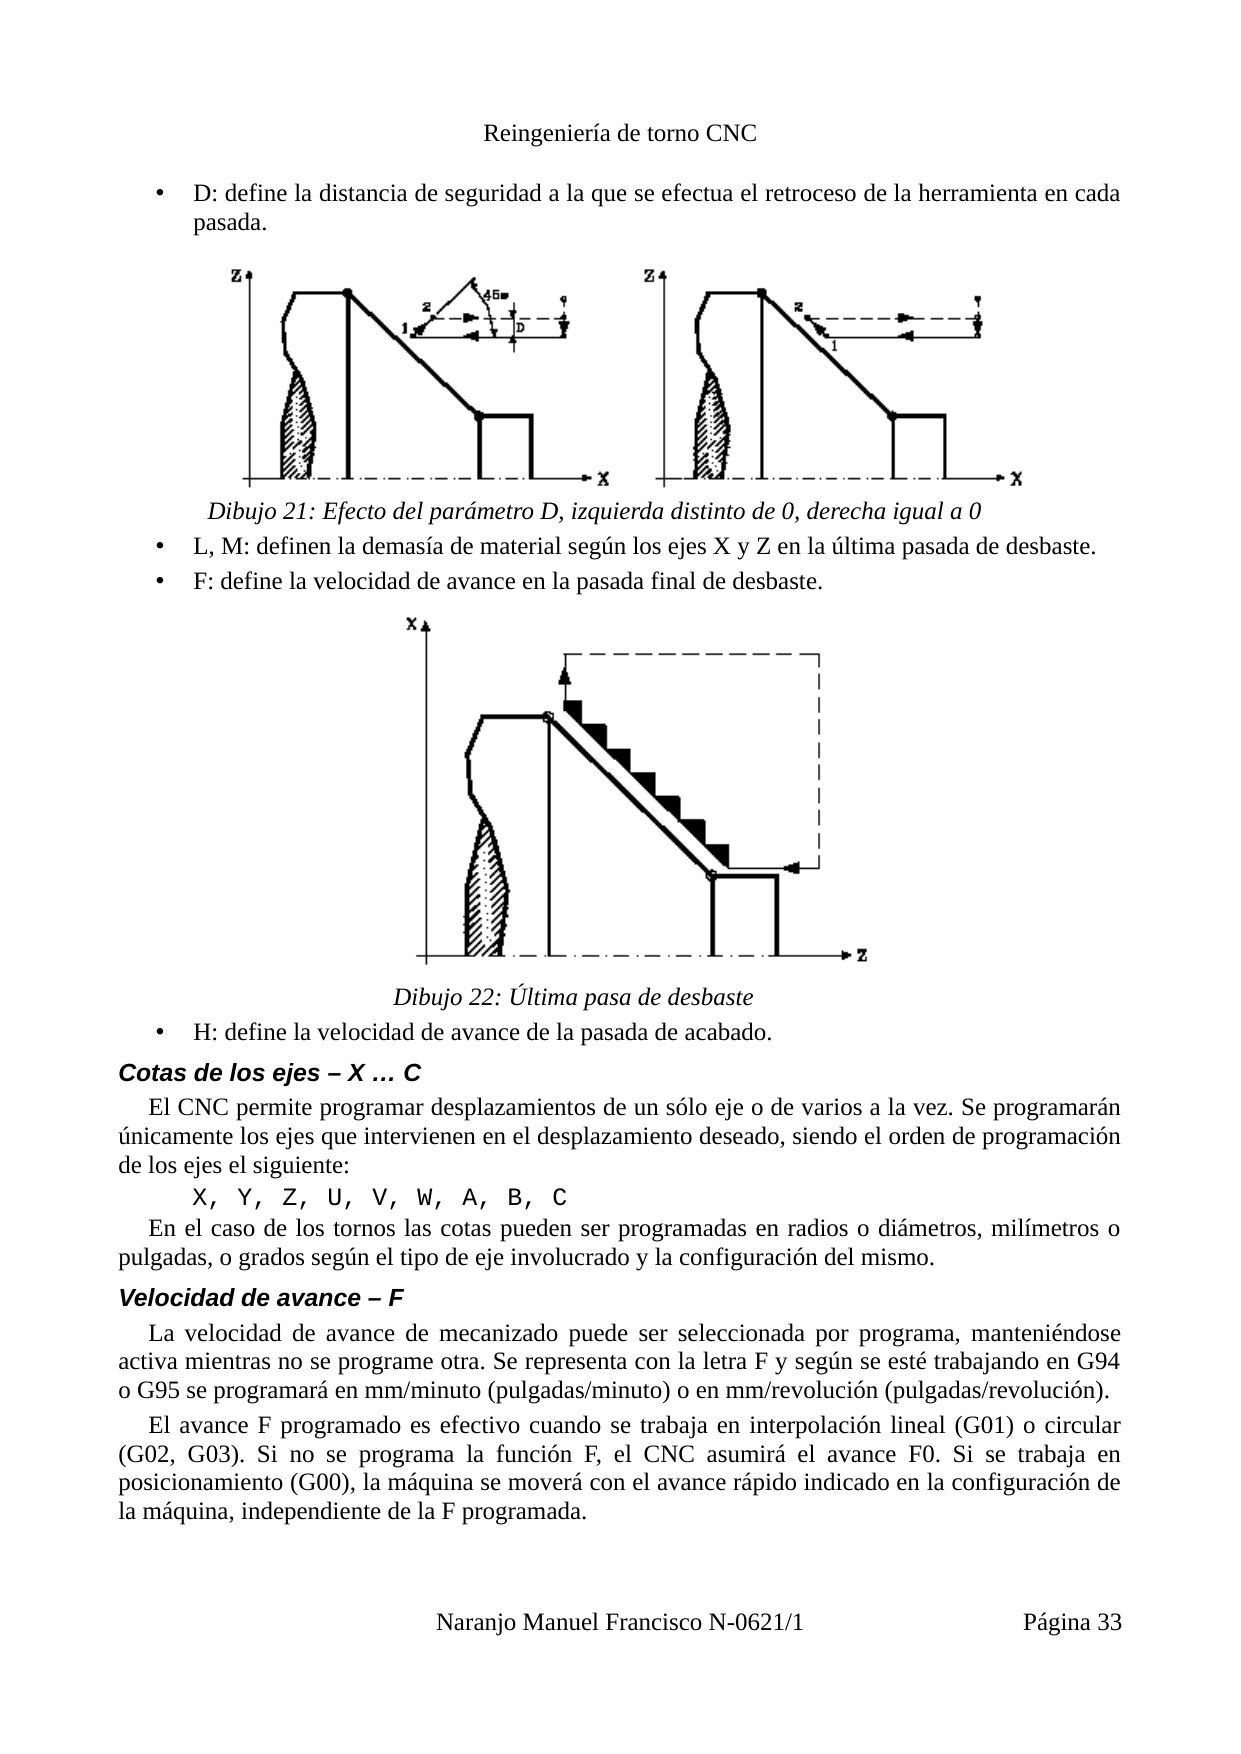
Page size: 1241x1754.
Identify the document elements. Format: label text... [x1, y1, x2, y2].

text El avance F programado es efectivo cuando se trabaja en interpolación lineal (G01) o circular (G02, G03). Si no se programa la función F, el CNC asumirá el avance F0. Si se trabaja en posicionamiento (G00), la máquina se moverá con el avance rápido indicado en la configuración de la máquina, independiente de la F programada. [118, 1410, 1122, 1525]
text En el caso de los tornos las cotas pueden ser programadas en radios o diámetros, milímetros o pulgadas, o grados según el tipo de eje involucrado y la configuración del mismo. [118, 1213, 1122, 1271]
subtitle Cotas de los ejes – X … C [118, 1058, 1122, 1086]
text El CNC permite programar desplazamientos de un sólo eje o de varios a la vez. Se programarán únicamente los ejes que intervienen en el desplazamiento deseado, siendo el orden de programación de los ejes el siguiente: [118, 1092, 1122, 1179]
list D: define la distancia de seguridad a la que se efectua el retroceso de la herramienta en cada pasada. [156, 178, 1122, 236]
text X, Y, Z, U, V, W, A, B, C [192, 1185, 1122, 1213]
list H: define la velocidad de avance de la pasada de acabado. [156, 1017, 1122, 1045]
text Dibujo 21: Efecto del parámetro D, izquierda distinto de 0, derecha igual a 0 [207, 497, 1063, 525]
subtitle Velocidad de avance – F [118, 1283, 1122, 1311]
picture [207, 254, 1064, 497]
list L, M: definen la demasía de material según los ejes X y Z en la última pasada de desbaste. [156, 531, 1122, 560]
text La velocidad de avance de mecanizado puede ser seleccionada por programa, manteniéndose activa mientras no se programe otra. Se representa con la letra F y según se esté trabajando en G94 o G95 se programará en mm/minuto (pulgadas/minuto) o en mm/revolución (pulgadas/revolución). [118, 1318, 1122, 1404]
list F: define la velocidad de avance en la pasada final de desbaste. [156, 566, 1122, 594]
text Dibujo 22: Última pasa de desbaste [393, 982, 877, 1011]
picture [393, 613, 878, 982]
